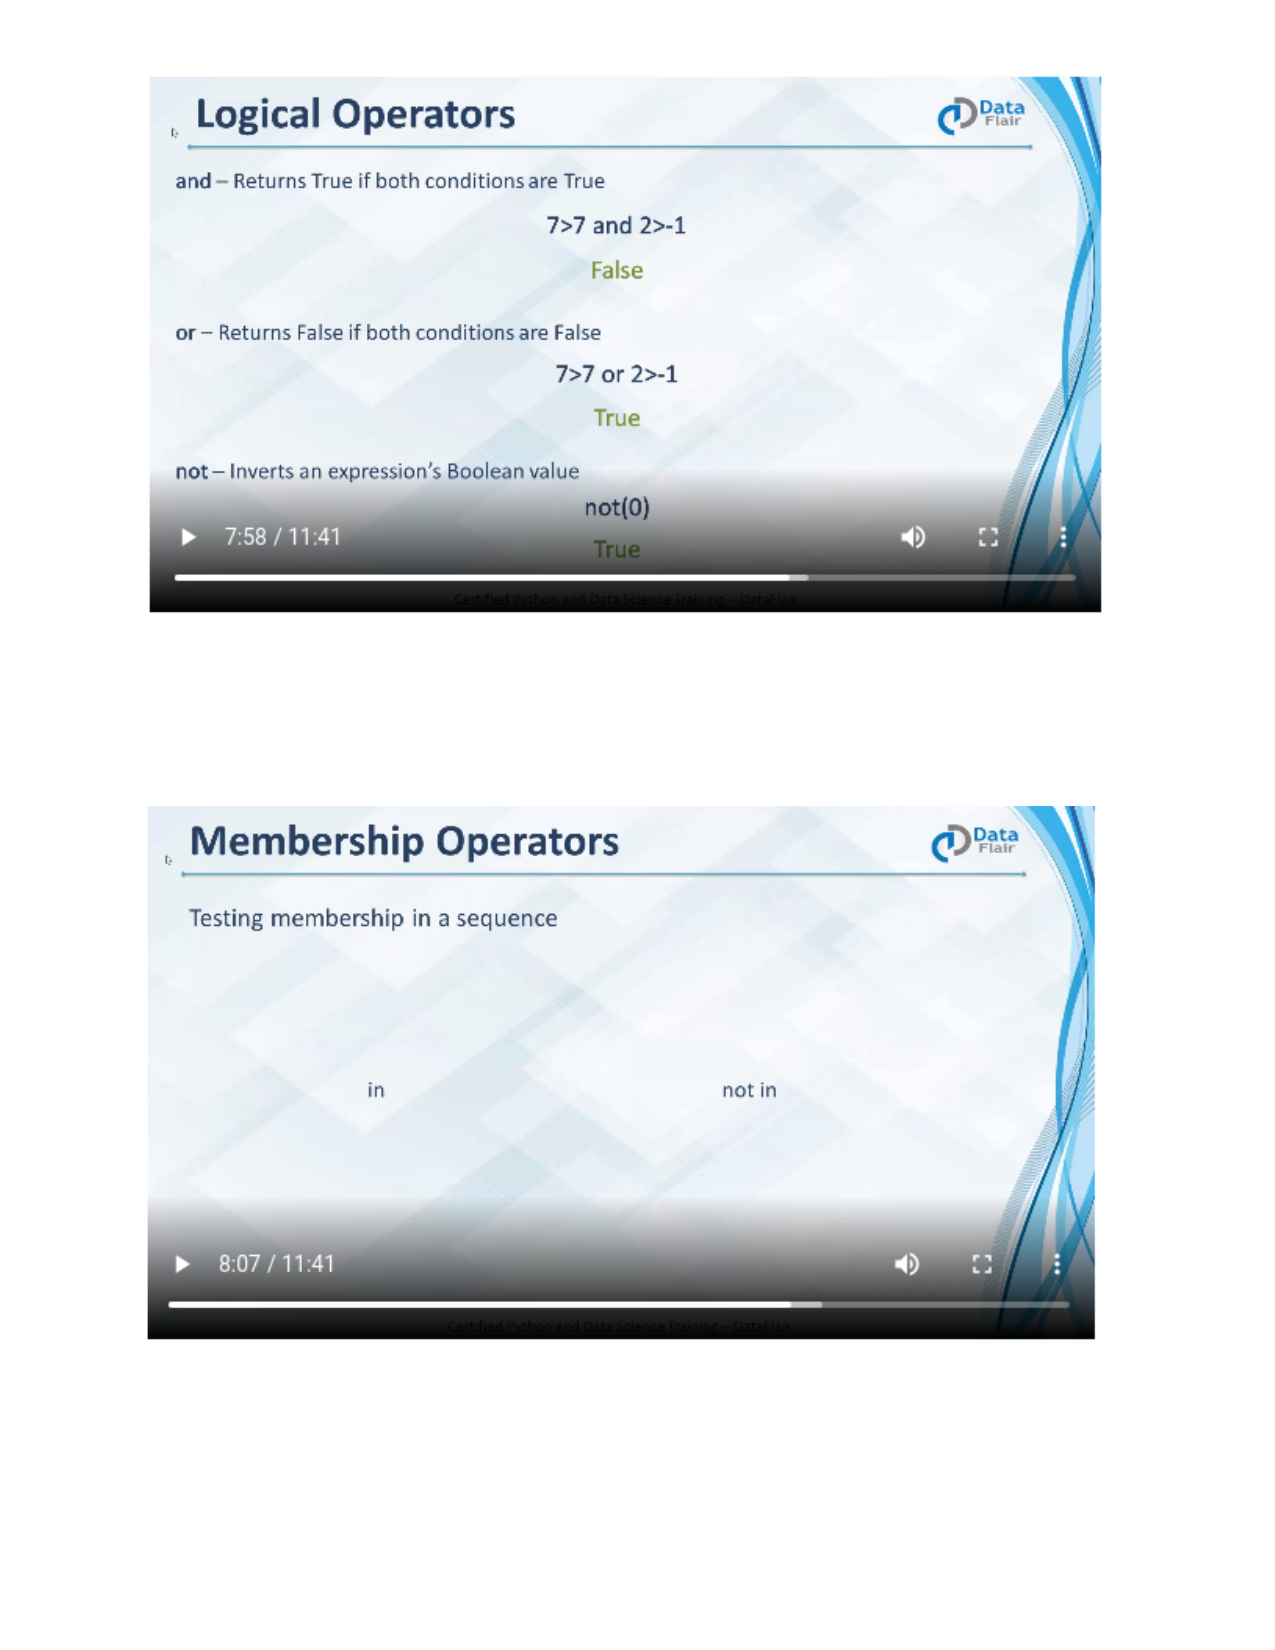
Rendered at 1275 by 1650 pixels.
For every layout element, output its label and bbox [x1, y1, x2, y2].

picture [136, 75, 1139, 614]
picture [147, 806, 1128, 1341]
